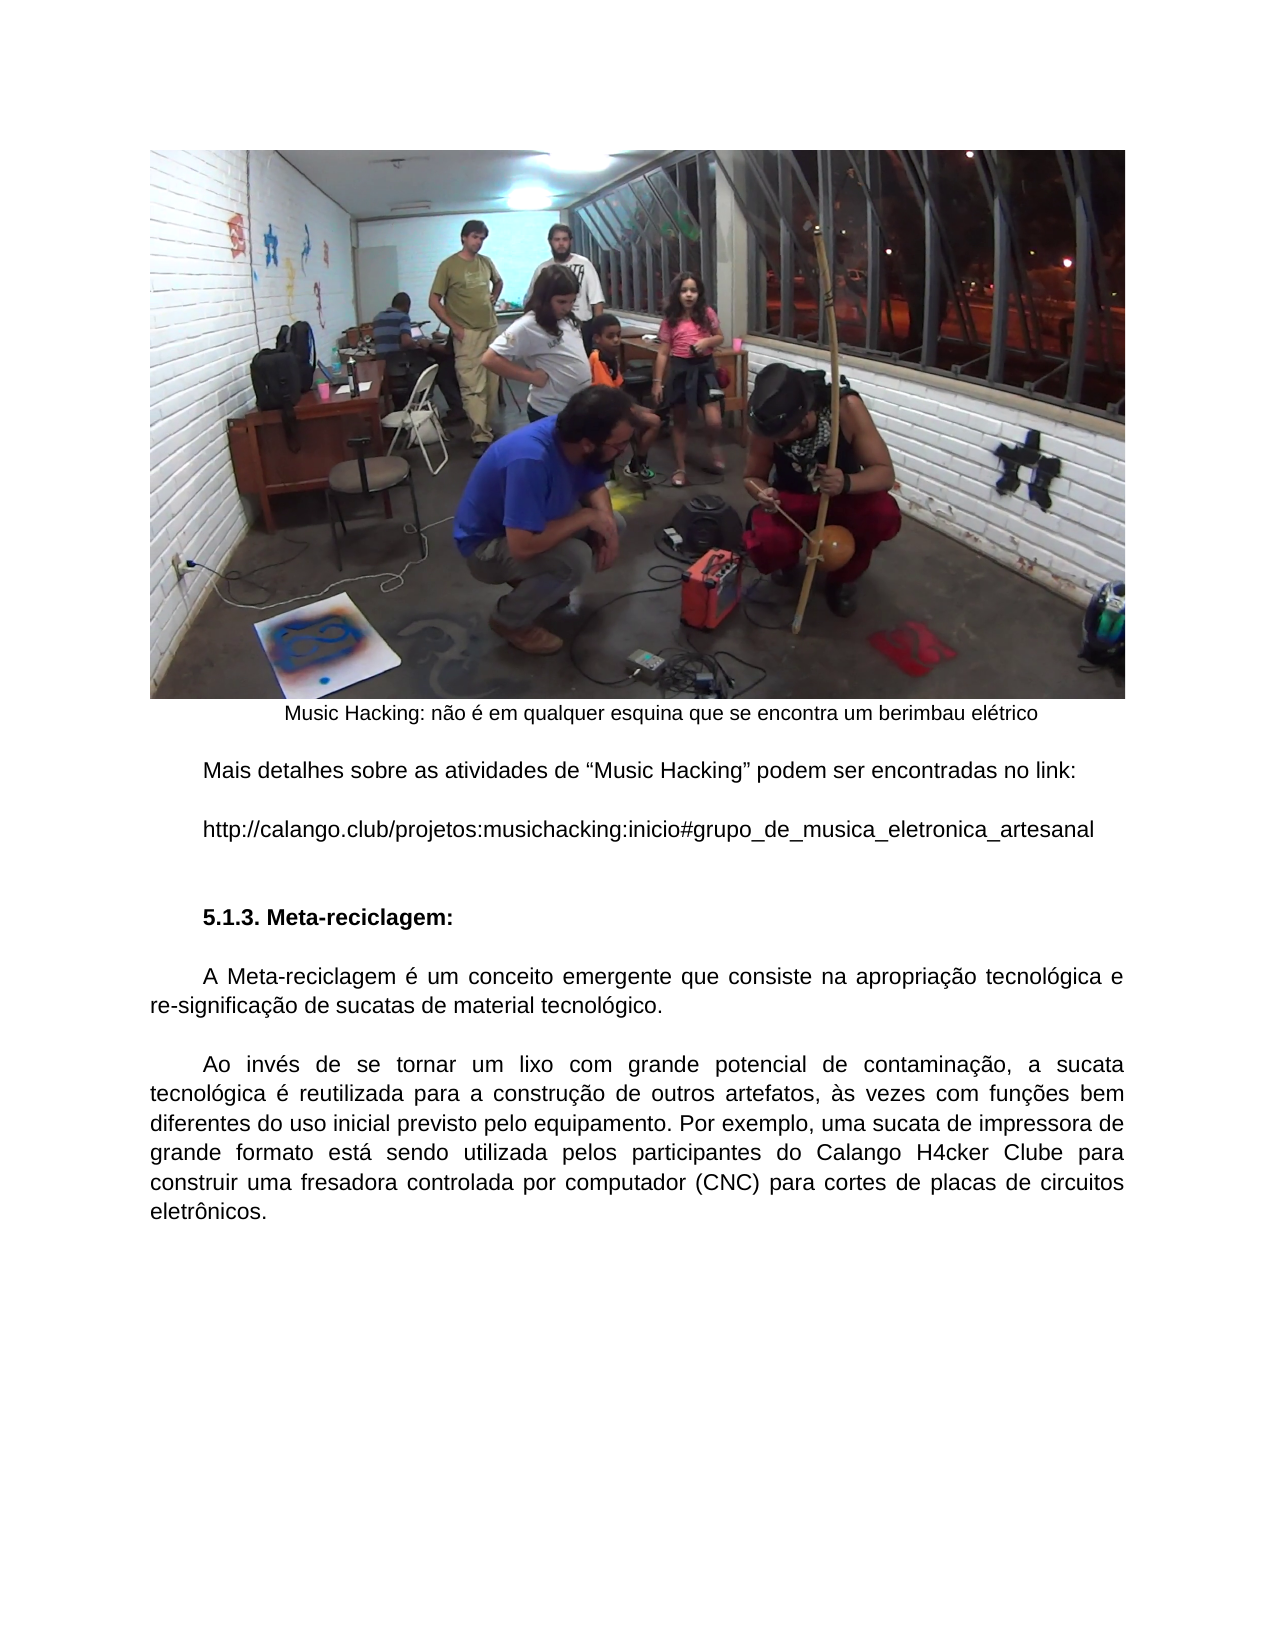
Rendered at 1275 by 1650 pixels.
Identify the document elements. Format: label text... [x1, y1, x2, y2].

text Music Hacking: não é em qualquer esquina que se encontra um berimbau elétrico [150, 699, 1125, 725]
text http://calango.club/projetos:musichacking:inicio#grupo_de_musica_eletronica_artesanal [150, 817, 1125, 842]
picture [150, 150, 1125, 699]
text A Meta-reciclagem é um conceito emergente que consiste na apropriação tecnológica e re-significação de sucatas de material tecnológico. [150, 963, 1125, 1018]
text 5.1.3. Meta-reciclagem: [150, 905, 1125, 930]
text Ao invés de se tornar um lixo com grande potencial de contaminação, a sucata tecnológica é reutilizada para a construção de outros artefatos, às vezes com funções bem diferentes do uso inicial previsto pelo equipamento. Por exemplo, uma sucata de impressora de grande formato está sendo utilizada pelos participantes do Calango H4cker Clube para construir uma fresadora controlada por computador (CNC) para cortes de placas de circuitos eletrônicos. [150, 1052, 1125, 1224]
text Mais detalhes sobre as atividades de “Music Hacking” podem ser encontradas no link: [150, 758, 1125, 783]
